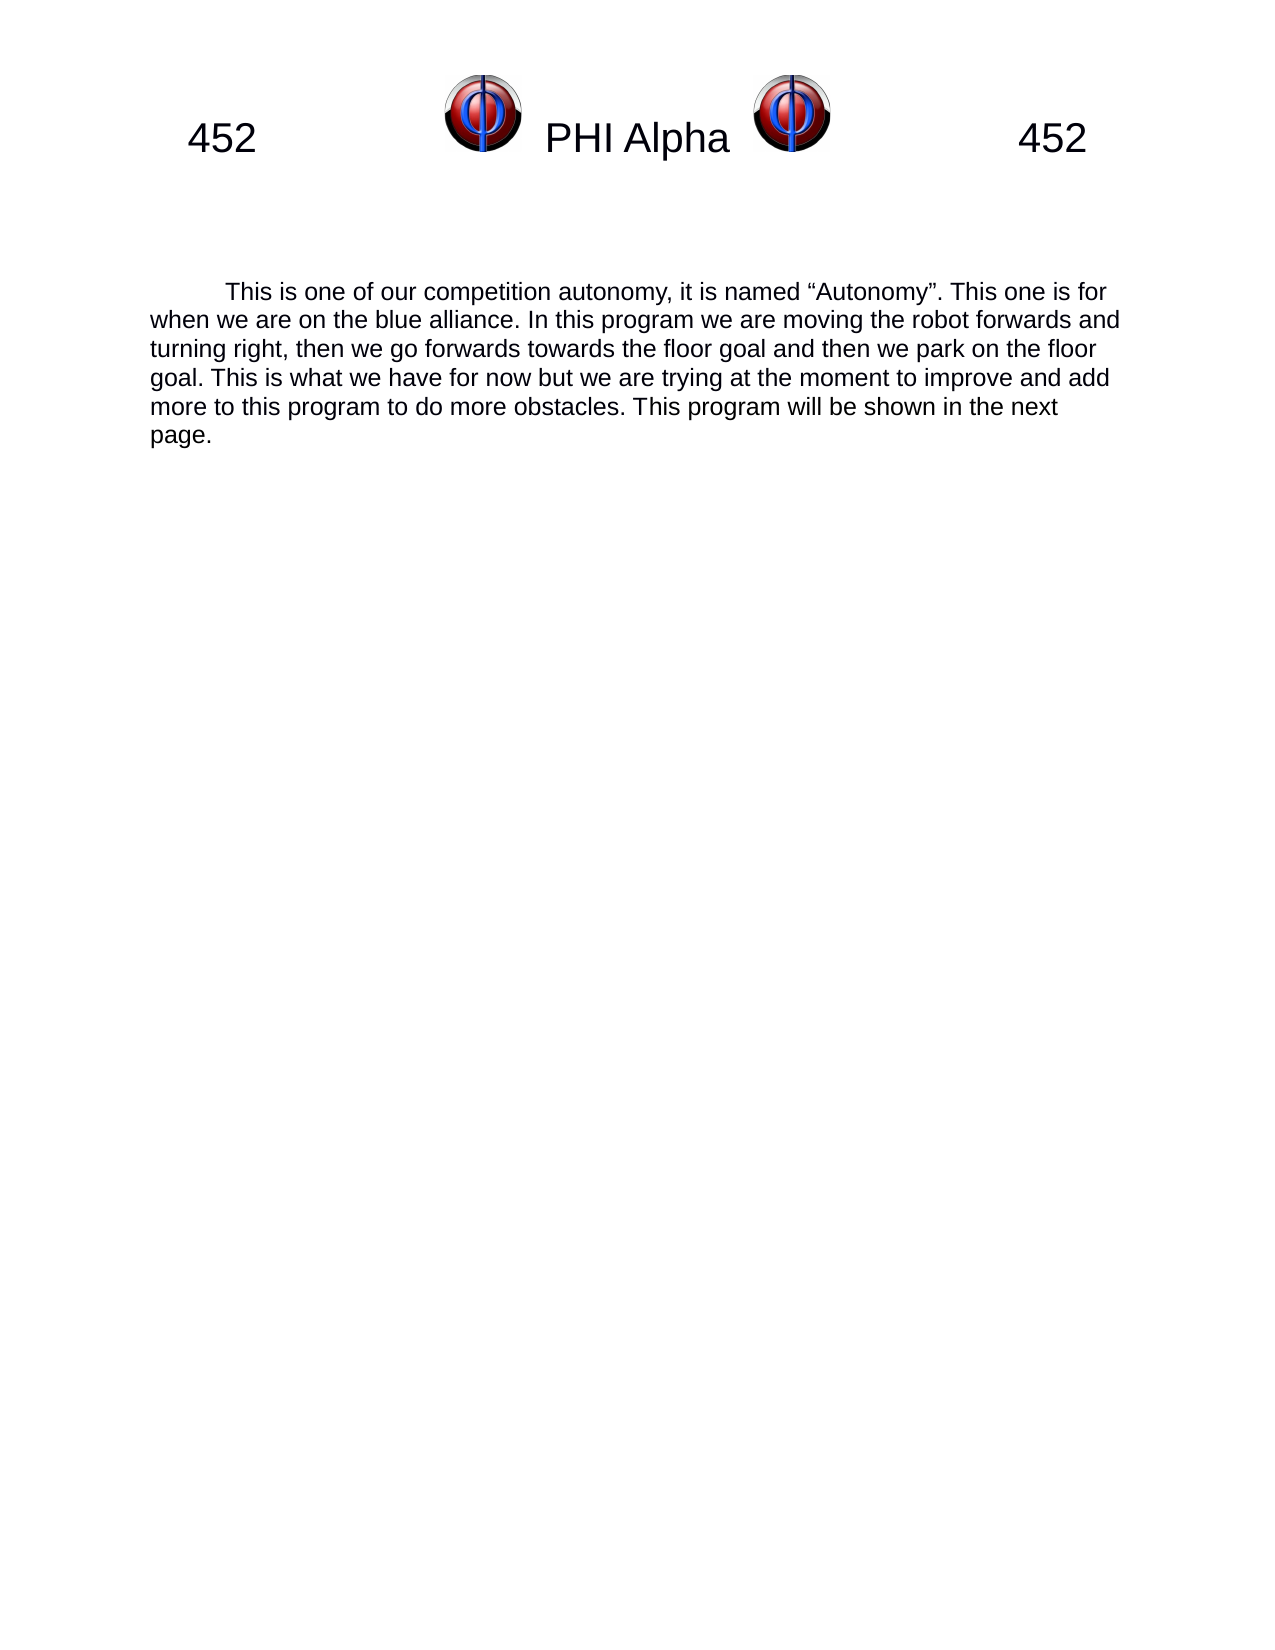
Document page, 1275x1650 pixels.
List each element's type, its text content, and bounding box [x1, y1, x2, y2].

text This is one of our competition autonomy, it is named “Autonomy”. This one is for when we are on the blue alliance. In this program we are moving the robot forwards and turning right, then we go forwards towards the floor goal and then we park on the floor goal. This is what we have for now but we are trying at the moment to improve and add more to this program to do more obstacles. This program will be shown in the next page. [150, 277, 1125, 449]
picture [753, 75, 831, 152]
picture [444, 75, 522, 152]
